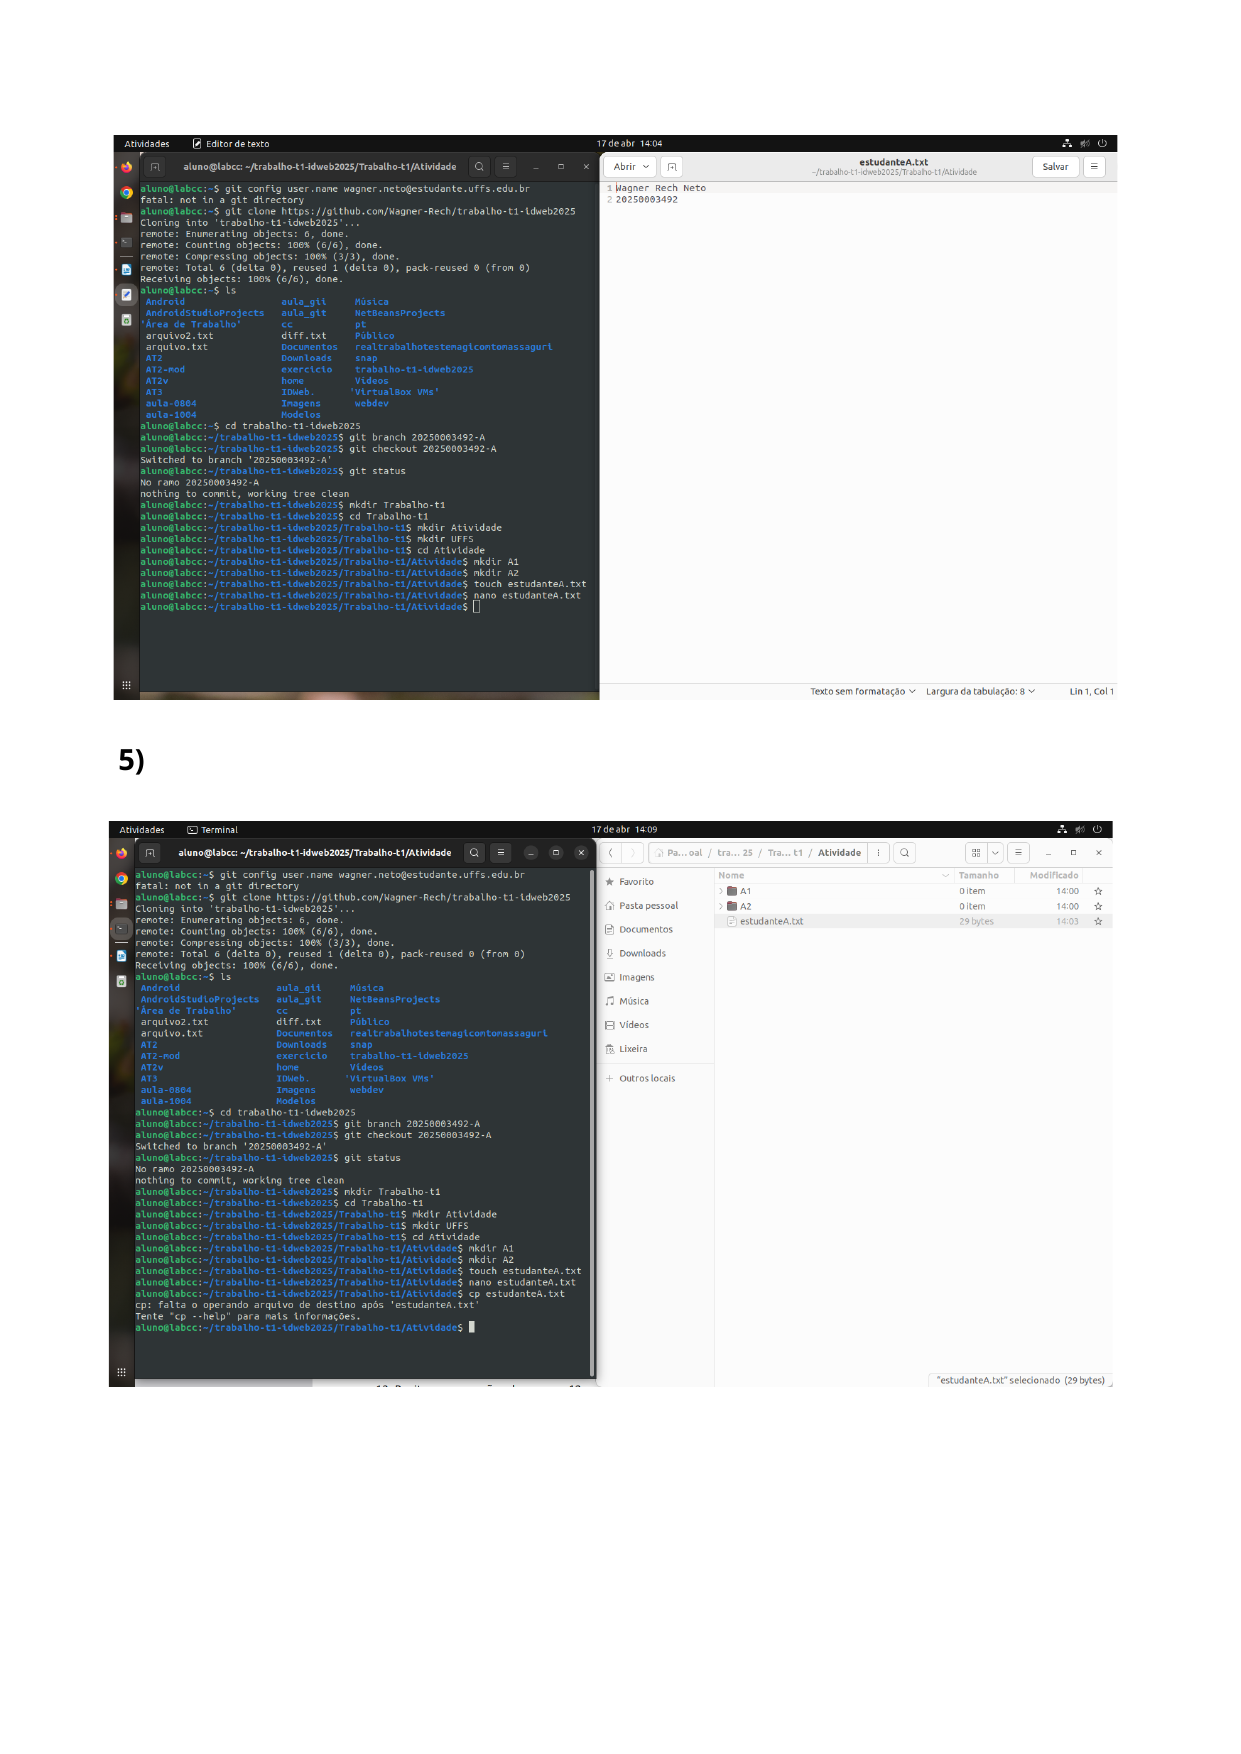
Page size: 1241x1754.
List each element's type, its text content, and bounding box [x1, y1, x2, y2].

text 5) [118, 739, 1122, 779]
picture [113, 135, 1118, 700]
picture [108, 821, 1113, 1387]
